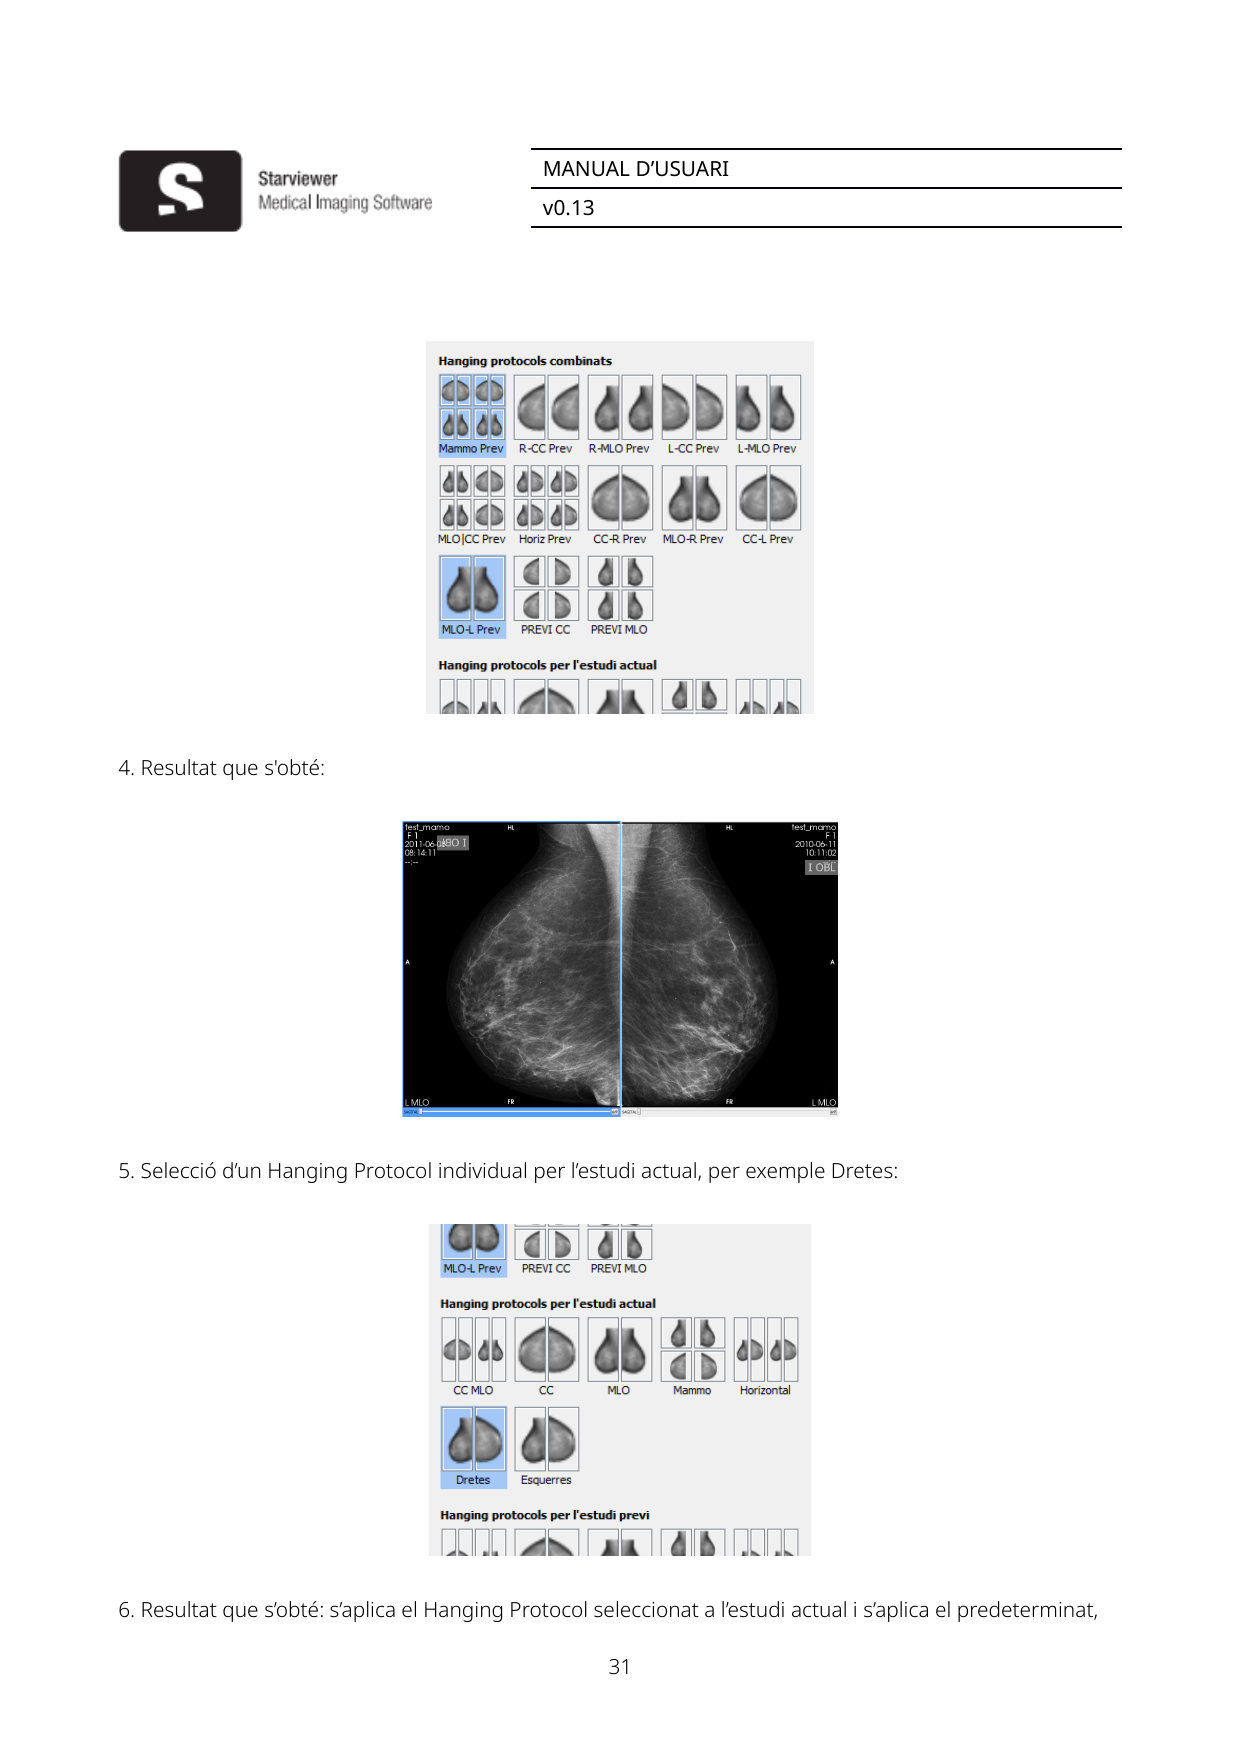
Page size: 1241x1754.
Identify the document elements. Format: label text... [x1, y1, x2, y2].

text 5. Selecció d’un Hanging Protocol individual per l’estudi actual, per exemple Dretes: [118, 1156, 1122, 1185]
text 6. Resultat que s’obté: s’aplica el Hanging Protocol seleccionat a l’estudi actual i s’aplica el predeterminat, [118, 1595, 1122, 1623]
text 4. Resultat que s'obté: [118, 753, 1122, 782]
picture [428, 1224, 812, 1556]
picture [426, 341, 815, 714]
picture [402, 821, 839, 1117]
